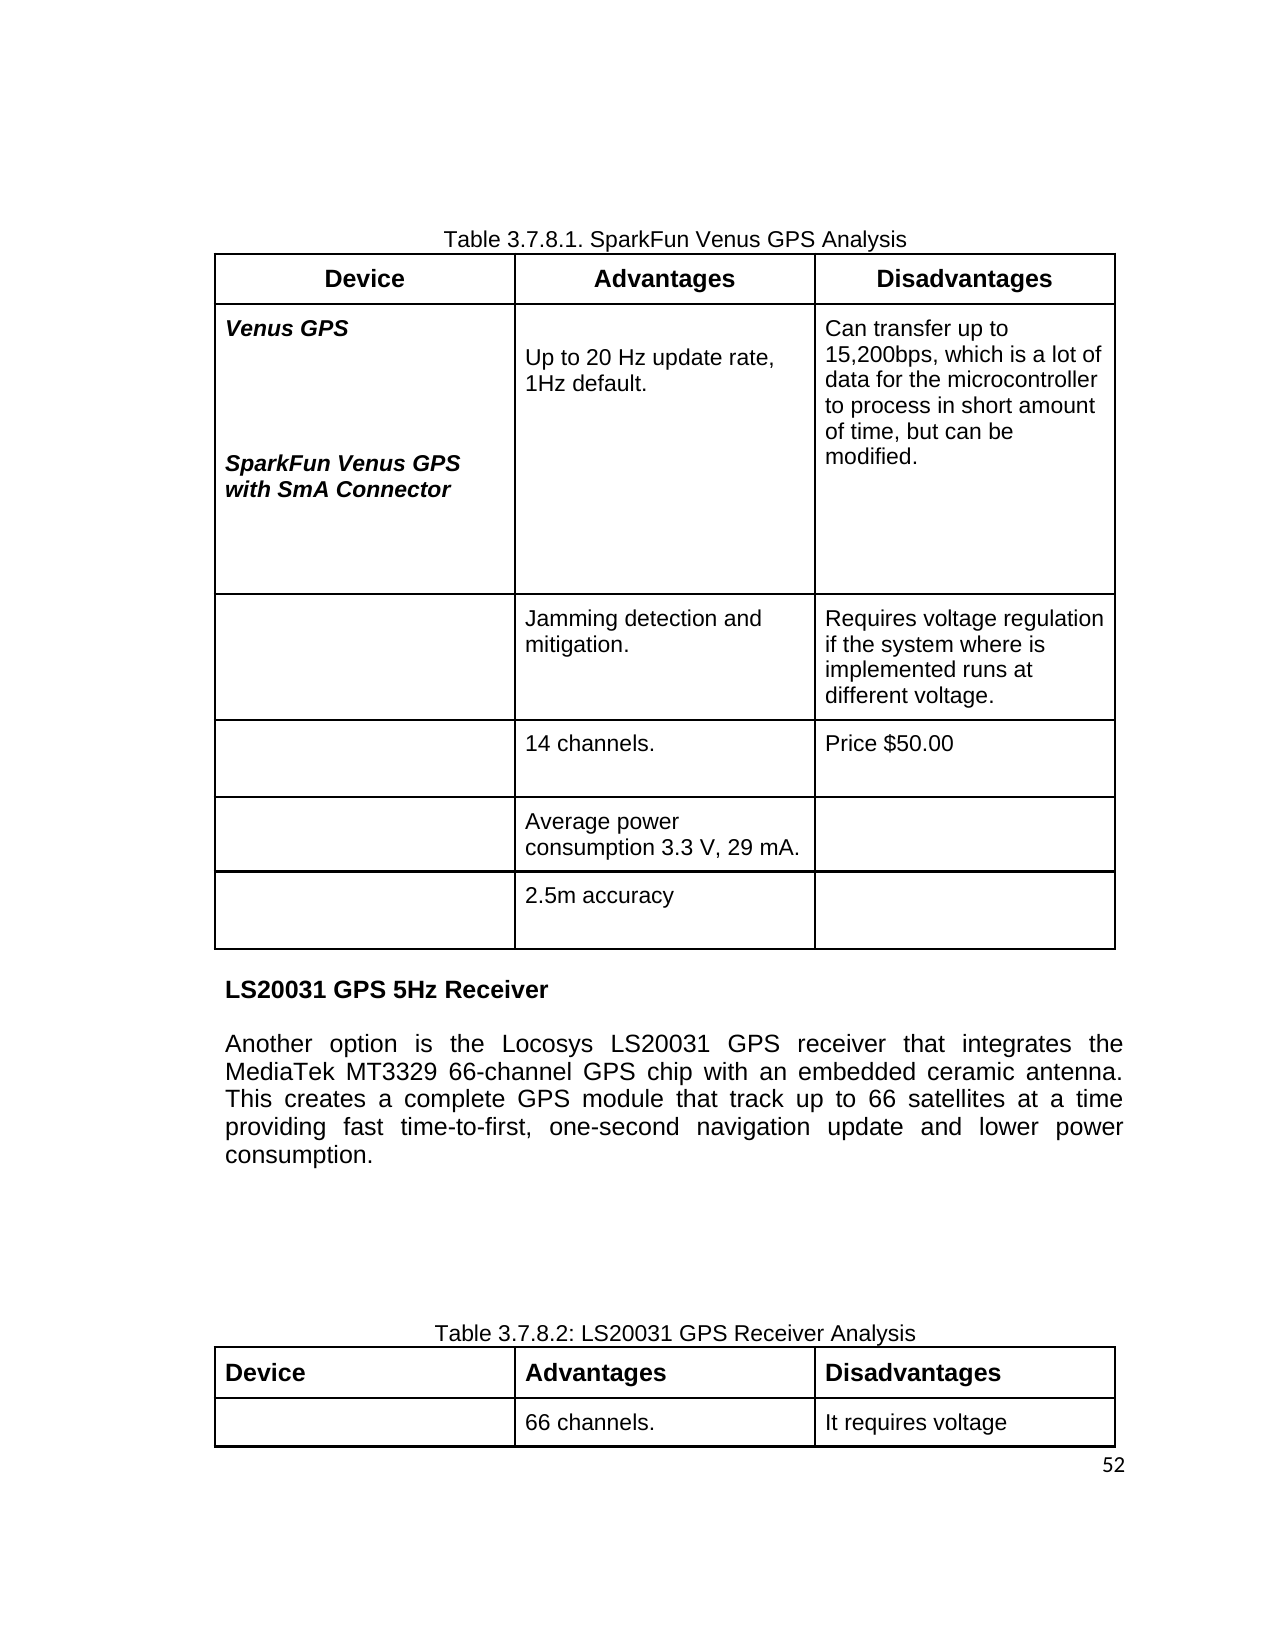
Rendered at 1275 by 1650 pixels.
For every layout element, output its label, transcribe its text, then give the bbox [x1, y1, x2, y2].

table_cell Requires voltage regulation if the system where is implemented runs at different voltage. [816, 595, 1114, 718]
table_cell [816, 873, 1114, 948]
table_header Device [216, 255, 514, 303]
table_cell [216, 595, 514, 718]
table_cell 2.5m accuracy [516, 873, 814, 948]
table_cell Venus GPS SparkFun Venus GPS with SmA Connector [216, 305, 514, 593]
table_cell [216, 873, 514, 948]
table_cell 66 channels. [516, 1399, 814, 1445]
table_cell [216, 1399, 514, 1445]
table_header Advantages [516, 255, 814, 303]
text Table 3.7.8.2: LS20031 GPS Receiver Analysis [225, 1320, 1125, 1346]
text Table 3.7.8.1. SparkFun Venus GPS Analysis [225, 227, 1125, 252]
table_cell Can transfer up to 15,200bps, which is a lot of data for the microcontroller to process in short amount of time, but can be modified. [816, 305, 1114, 593]
table_header Disadvantages [816, 1348, 1114, 1397]
table_cell 14 channels. [516, 721, 814, 796]
table_cell Jamming detection and mitigation. [516, 595, 814, 718]
table_cell Average power consumption 3.3 V, 29 mA. [516, 798, 814, 870]
table_cell [216, 798, 514, 870]
table_cell [216, 721, 514, 796]
table_cell It requires voltage [816, 1399, 1114, 1445]
table_cell Price $50.00 [816, 721, 1114, 796]
table_cell [816, 798, 1114, 870]
text Another option is the Locosys LS20031 GPS receiver that integrates the MediaTek MT3329 66-channel GPS chip with an embedded ceramic antenna. This creates a complete GPS module that track up to 66 satellites at a time providing fast time-to-first, one-second navigation update and lower power consumption. [225, 1029, 1125, 1192]
table_header Device [216, 1348, 514, 1397]
table_cell Up to 20 Hz update rate, 1Hz default. [516, 305, 814, 593]
text LS20031 GPS 5Hz Receiver [225, 976, 1125, 1004]
table_header Disadvantages [816, 255, 1114, 303]
table_header Advantages [516, 1348, 814, 1397]
